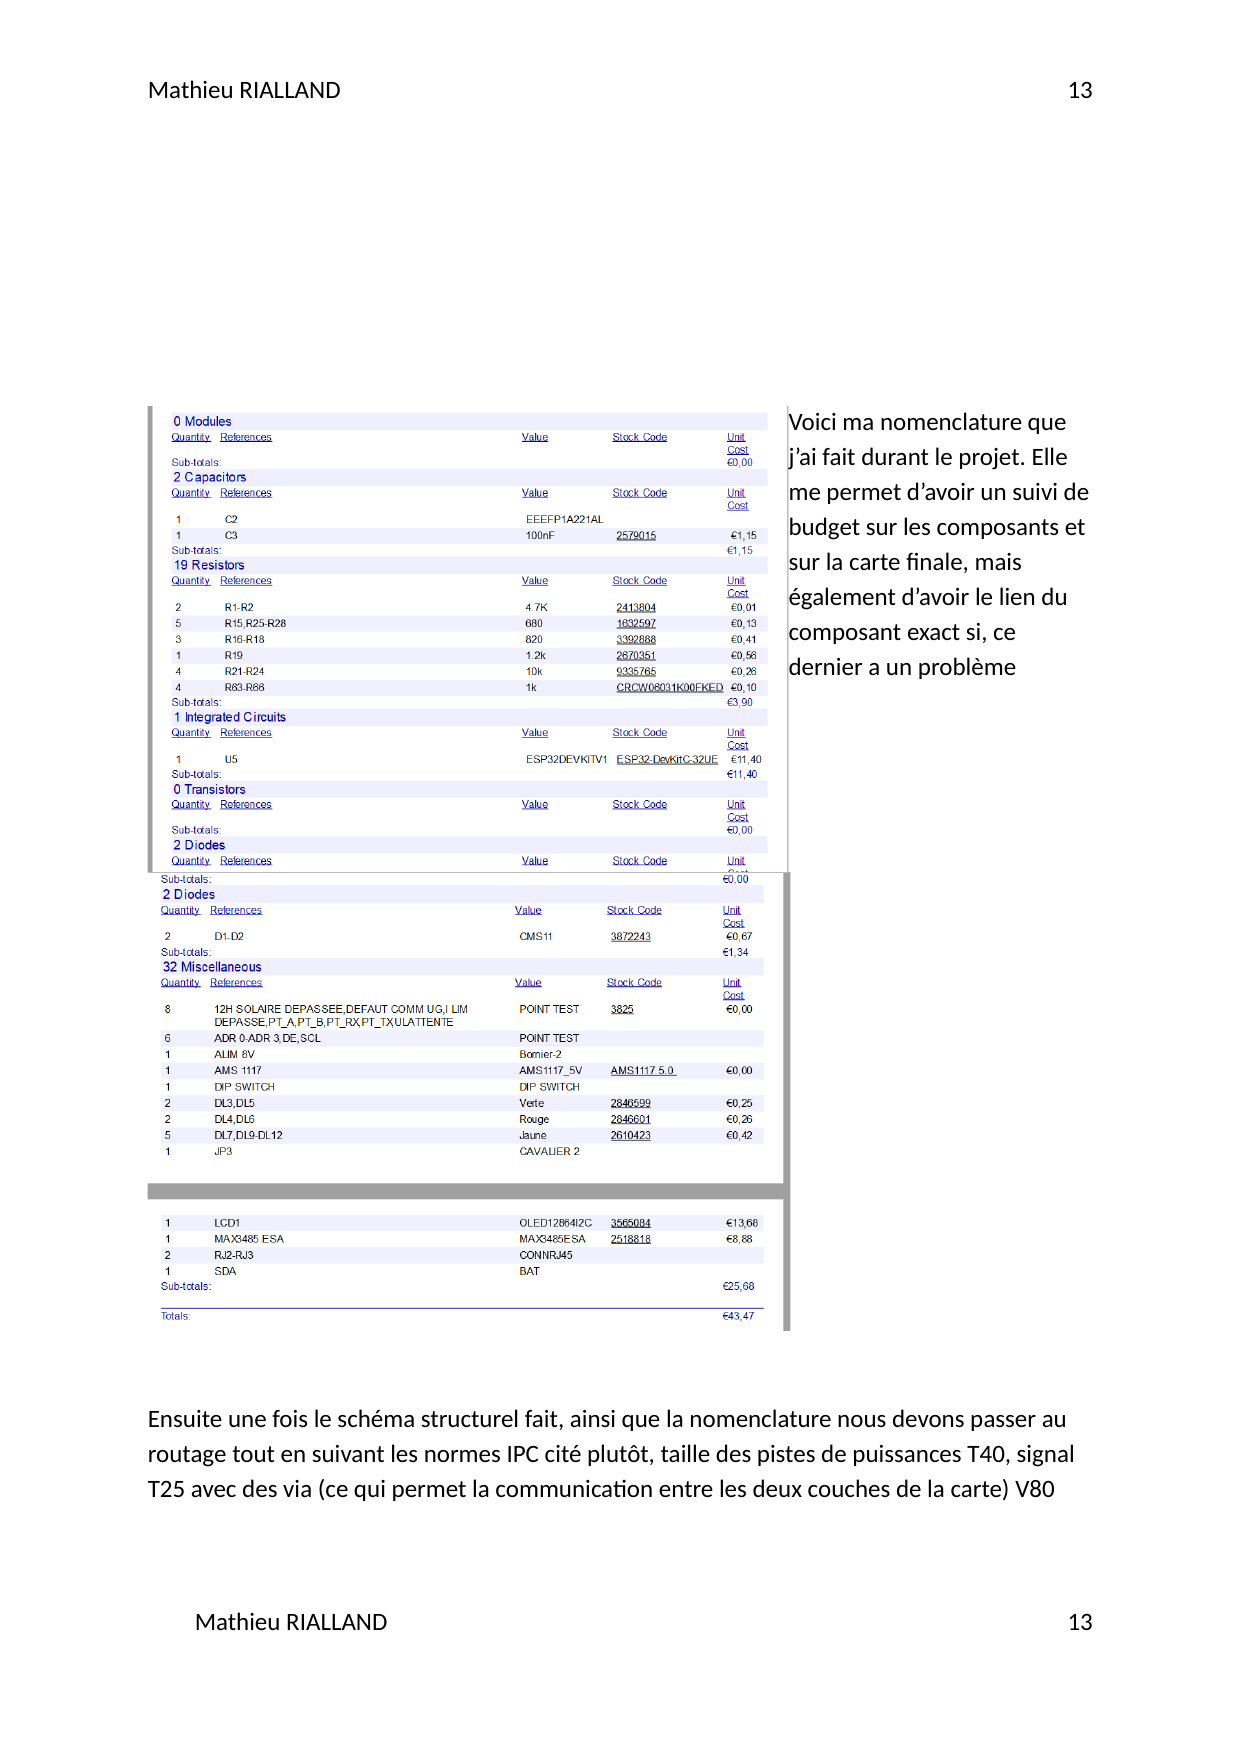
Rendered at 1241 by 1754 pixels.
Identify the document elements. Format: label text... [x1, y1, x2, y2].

text Voici ma nomenclature que j’ai fait durant le projet. Elle me permet d’avoir un suivi de budget sur les composants et sur la carte finale, mais également d’avoir le lien du composant exact si, ce dernier a un problème [789, 406, 1093, 681]
text Ensuite une fois le schéma structurel fait, ainsi que la nomenclature nous devons passer au routage tout en suivant les normes IPC cité plutôt, taille des pistes de puissances T40, signal T25 avec des via (ce qui permet la communication entre les deux couches de la carte) V80 [148, 1403, 1093, 1504]
